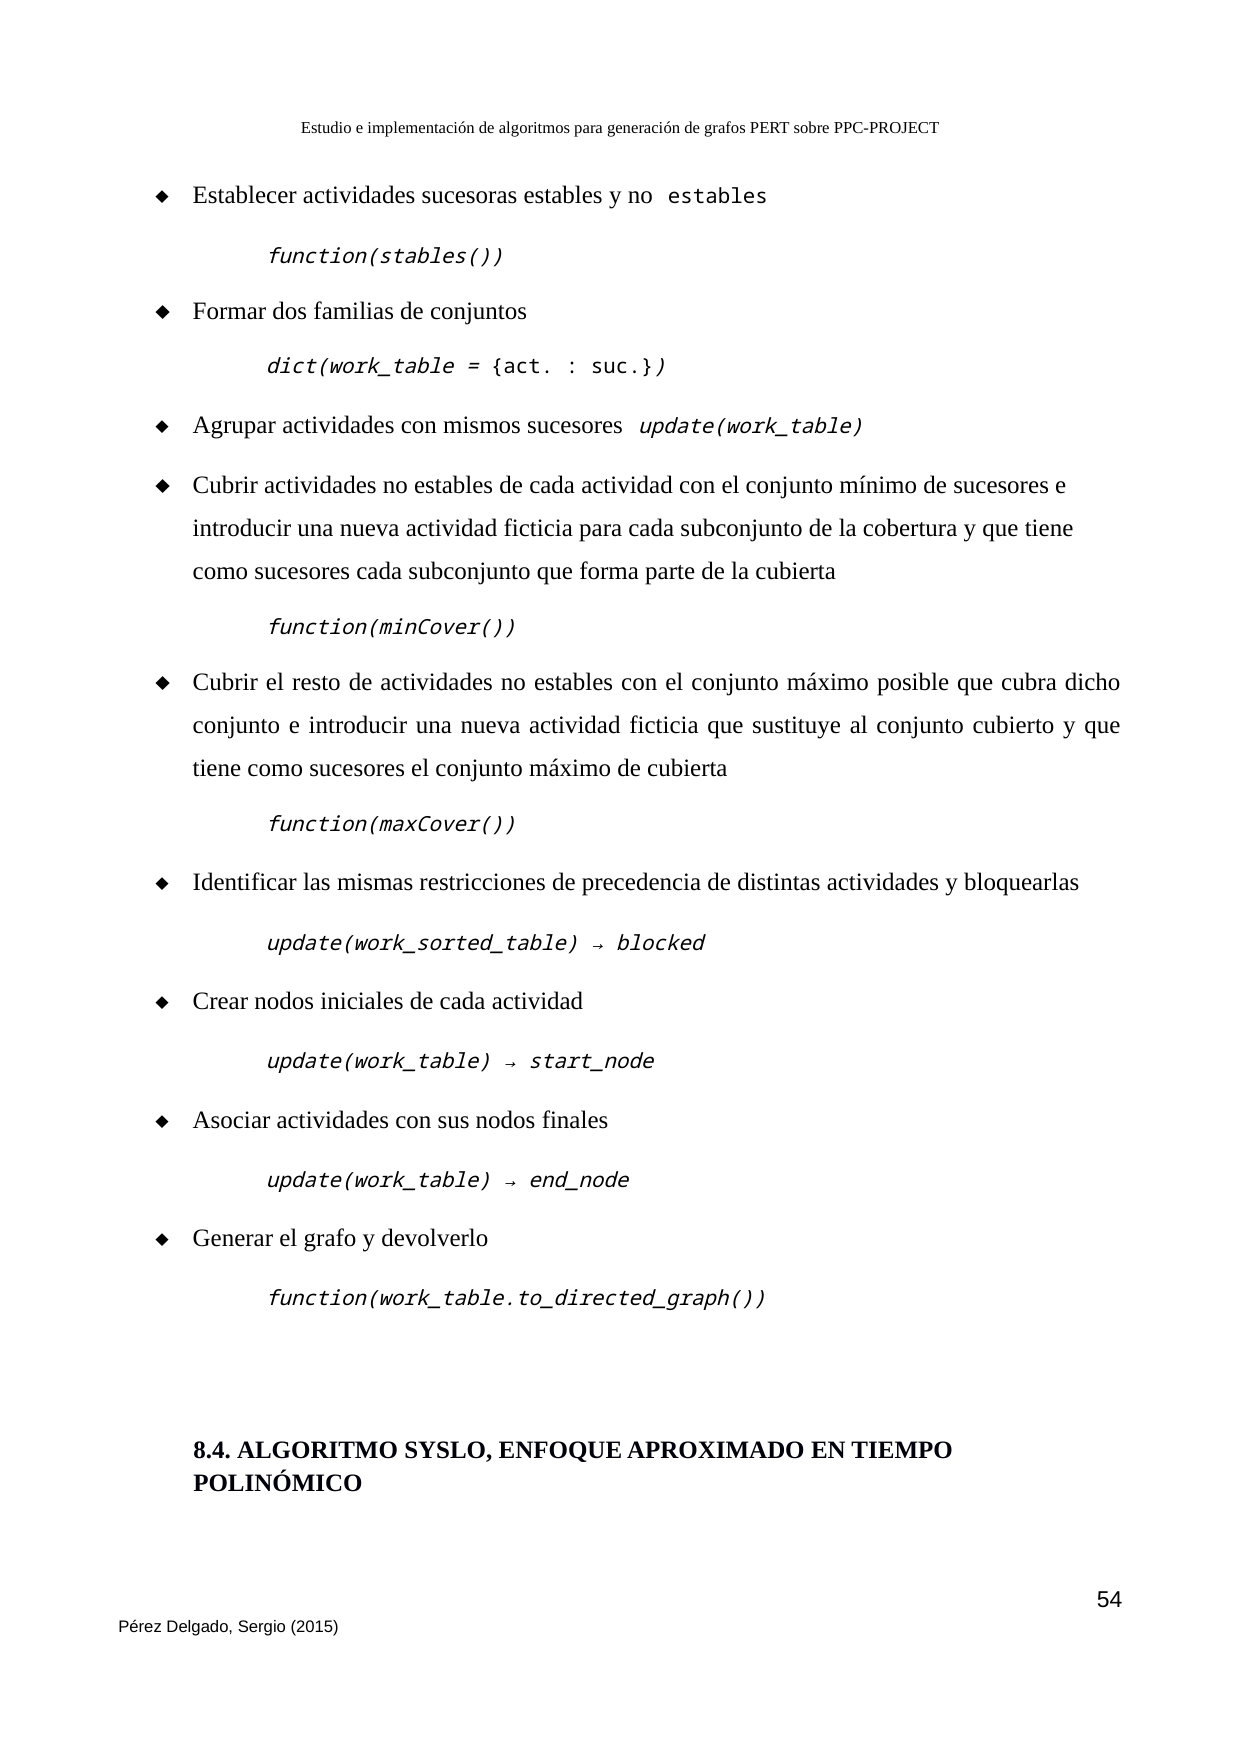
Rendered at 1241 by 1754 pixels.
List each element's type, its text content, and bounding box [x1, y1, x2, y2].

list Agrupar actividades con mismos sucesores update(work_table) [155, 407, 1122, 441]
text update(work_table) → end_node [192, 1165, 1122, 1193]
text dict(work_table = {act. : suc.}) [192, 351, 1122, 380]
list Generar el grafo y devolverlo [155, 1220, 1122, 1254]
list Establecer actividades sucesoras estables y no estables [155, 177, 1122, 211]
list Cubrir el resto de actividades no estables con el conjunto máximo posible que cubra dicho conjunto e introducir una nueva actividad ficticia que sustituye al conjunto cubierto y que tiene como sucesores el conjunto máximo de cubierta [155, 667, 1122, 782]
list Asociar actividades con sus nodos finales [155, 1101, 1122, 1135]
text function(minCover()) [192, 612, 1122, 640]
list Formar dos familias de conjuntos [155, 296, 1122, 324]
text update(work_sorted_table) → blocked [192, 928, 1122, 956]
list Crear nodos iniciales de cada actividad [155, 983, 1122, 1017]
list Identificar las mismas restricciones de precedencia de distintas actividades y bloquearlas [155, 864, 1122, 898]
text function(work_table.to_directed_graph()) [192, 1283, 1122, 1312]
list Cubrir actividades no estables de cada actividad con el conjunto mínimo de sucesores e introducir una nueva actividad ficticia para cada subconjunto de la cobertura y que tiene como sucesores cada subconjunto que forma parte de la cubierta [155, 470, 1122, 585]
text function(maxCover()) [192, 809, 1122, 837]
subtitle 8.4. ALGORITMO SYSLO, ENFOQUE APROXIMADO EN TIEMPO POLINÓMICO [156, 1436, 1122, 1497]
text function(stables()) [192, 241, 1122, 269]
text update(work_table) → start_node [192, 1046, 1122, 1075]
